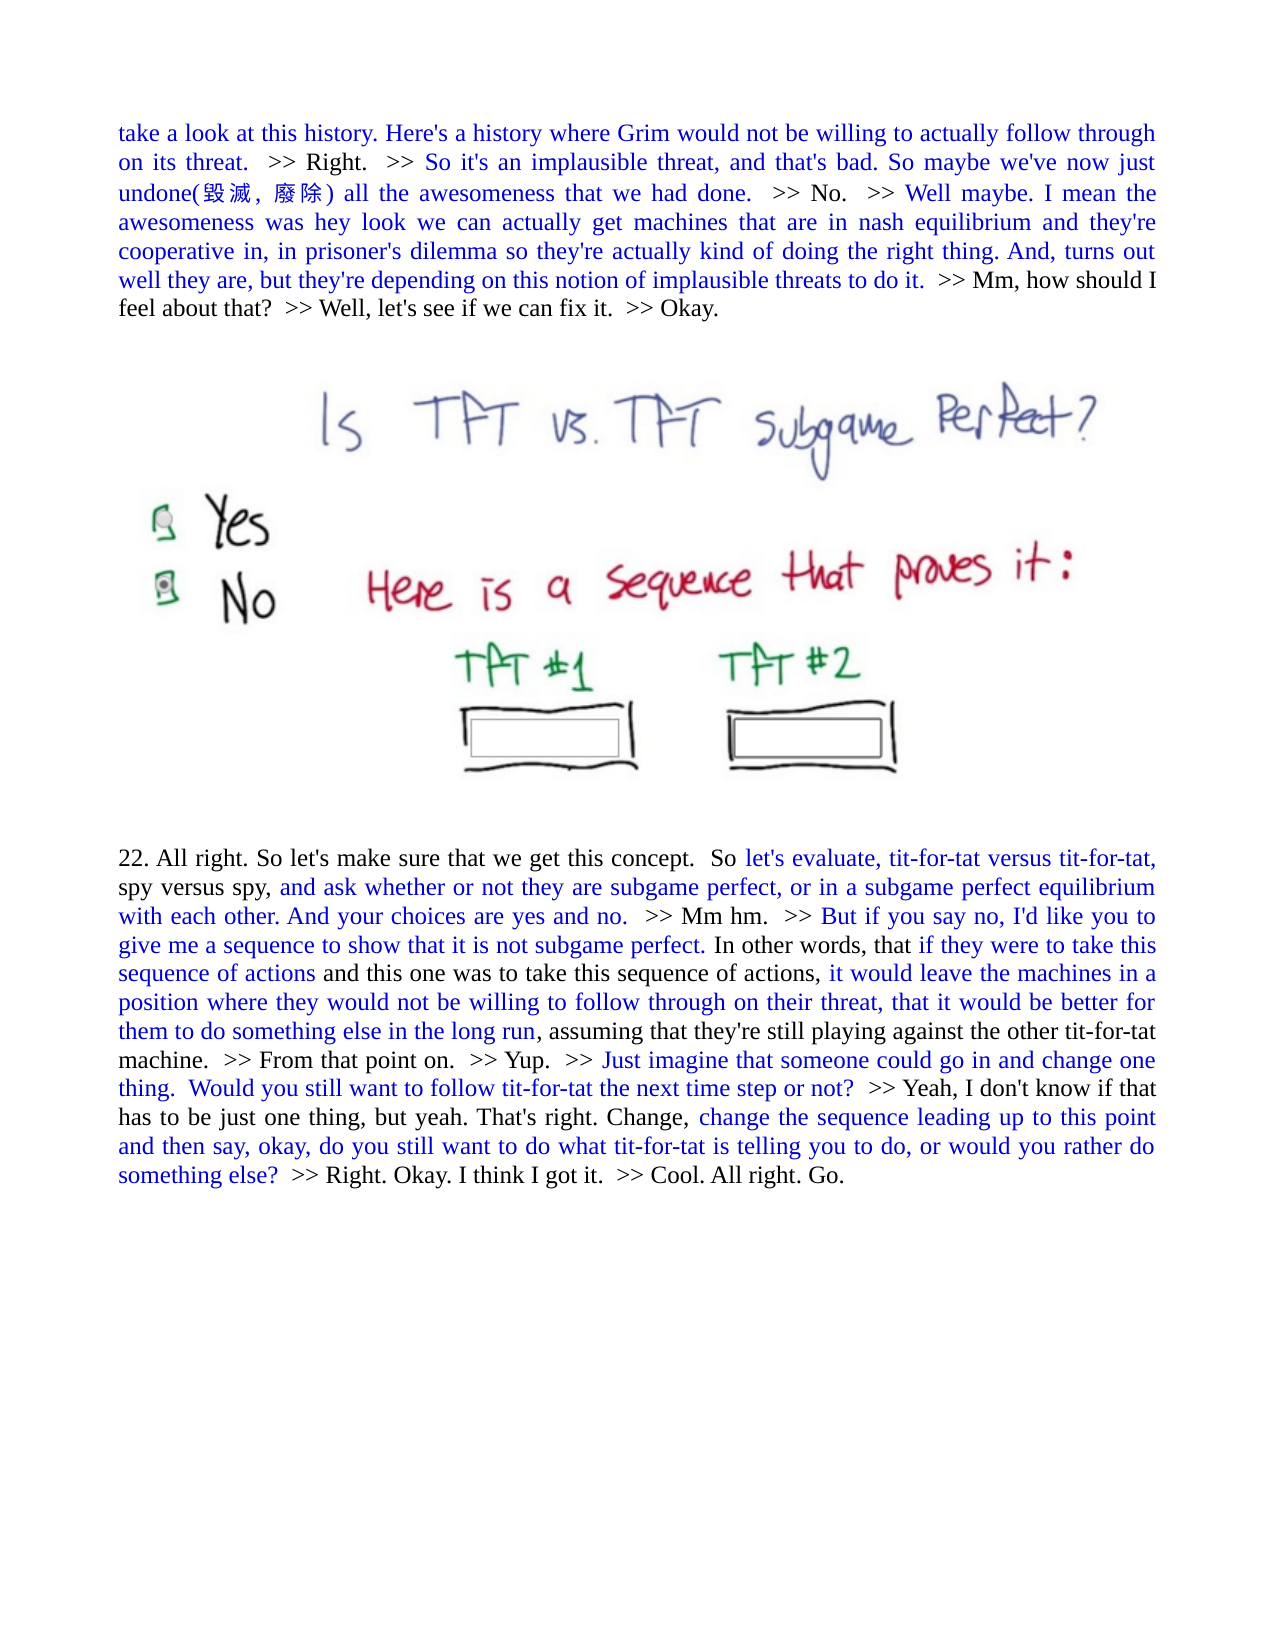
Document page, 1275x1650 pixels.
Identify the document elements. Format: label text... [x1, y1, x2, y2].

text 22. All right. So let's make sure that we get this concept. So let's evaluate, tit-for-tat versus tit-for-tat, spy versus spy, and ask whether or not they are subgame perfect, or in a subgame perfect equilibrium with each other. And your choices are yes and no. >> Mm hm. >> But if you say no, I'd like you to give me a sequence to show that it is not subgame perfect. In other words, that if they were to take this sequence of actions and this one was to take this sequence of actions, it would leave the machines in a position where they would not be willing to follow through on their threat, that it would be better for them to do something else in the long run, assuming that they're still playing against the other tit-for-tat machine. >> From that point on. >> Yup. >> Just imagine that someone could go in and change one thing. Would you still want to follow tit-for-tat the next time step or not? >> Yeah, I don't know if that has to be just one thing, but yeah. That's right. Change, change the sequence leading up to this point and then say, okay, do you still want to do what tit-for-tat is telling you to do, or would you rather do something else? >> Right. Okay. I think I got it. >> Cool. All right. Go. [118, 843, 1157, 1188]
text take a look at this history. Here's a history where Grim would not be willing to actually follow through on its threat. >> Right. >> So it's an implausible threat, and that's bad. So maybe we've now just undone(毀滅, 廢除) all the awesomeness that we had done. >> No. >> Well maybe. I mean the awesomeness was hey look we can actually get machines that are in nash equilibrium and they're cooperative in, in prisoner's dilemma so they're actually kind of doing the right thing. And, turns out well they are, but they're depending on this notion of implausible threats to do it. >> Mm, how should I feel about that? >> Well, let's see if we can fix it. >> Okay. [118, 118, 1157, 322]
picture [118, 379, 1157, 786]
